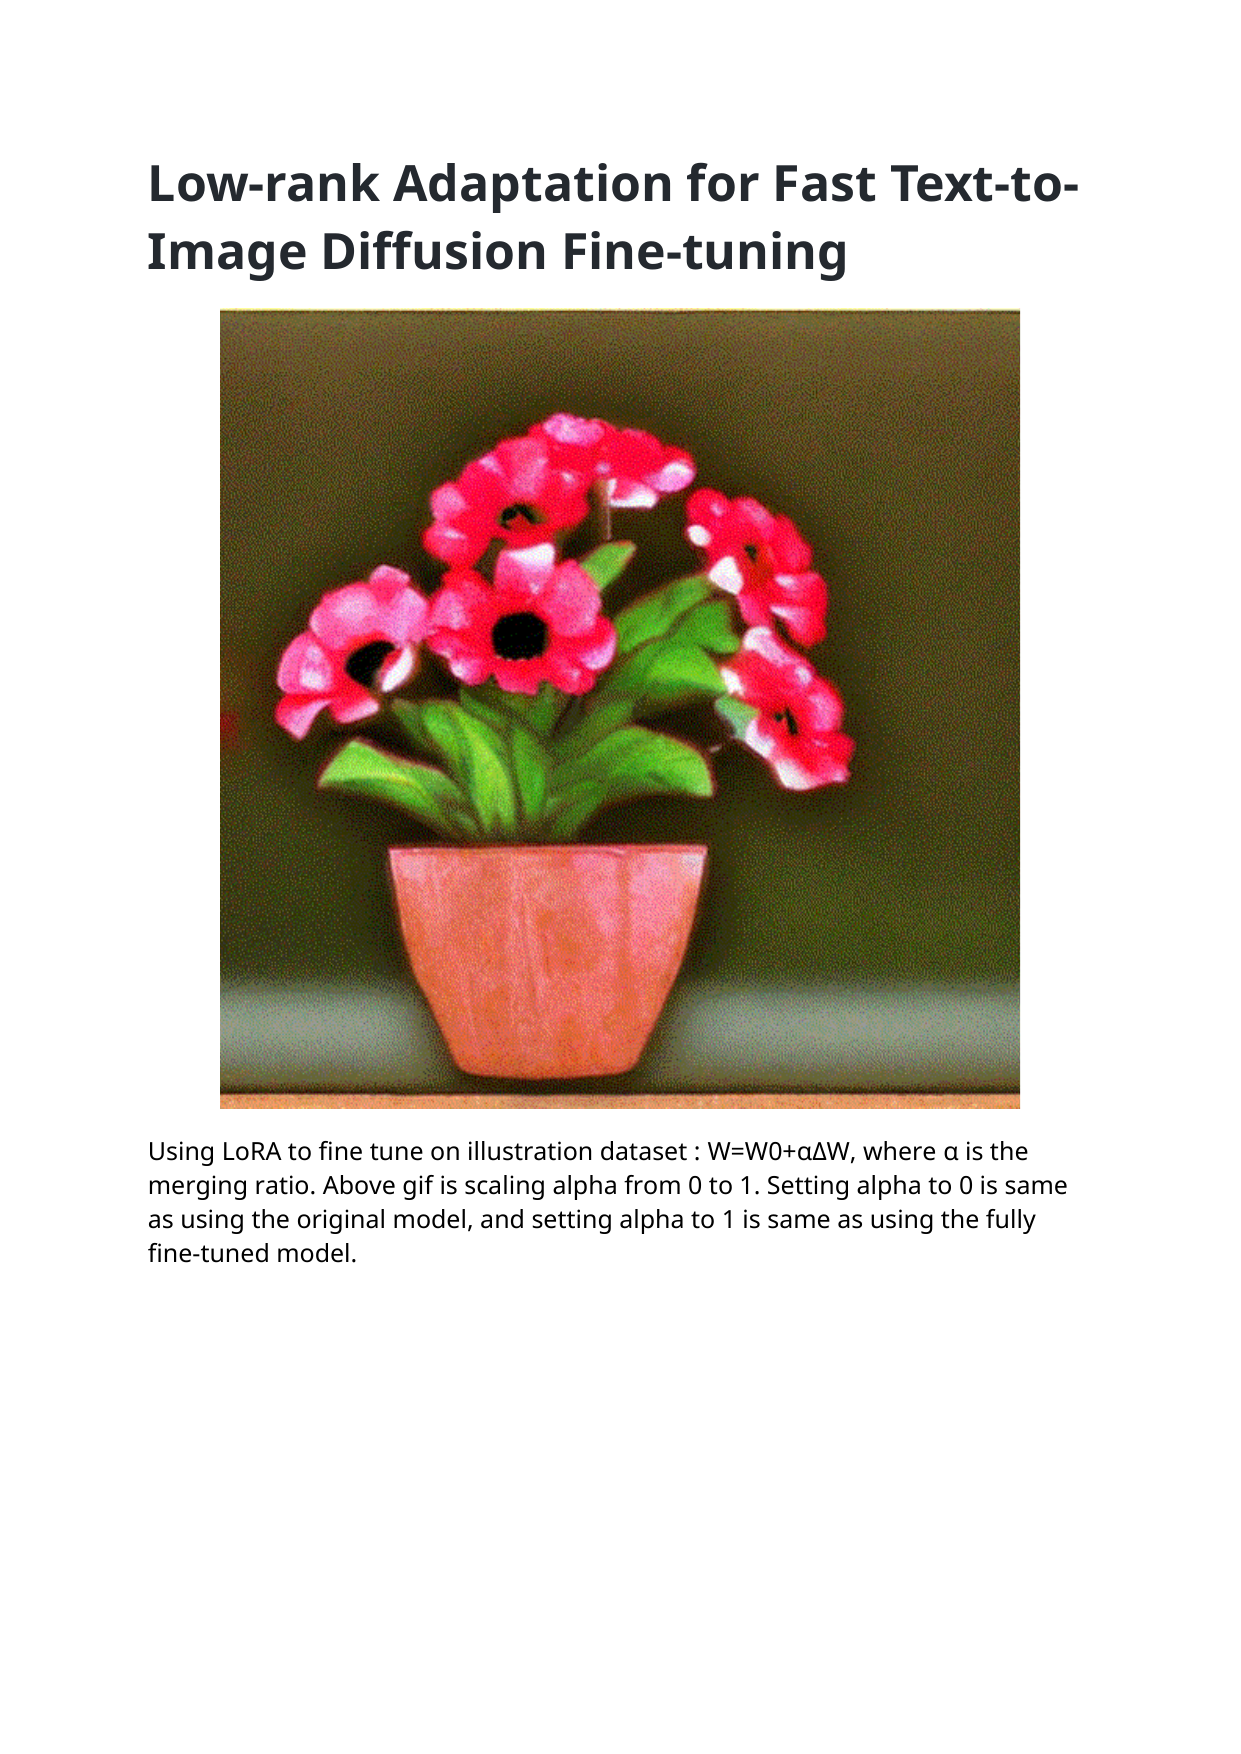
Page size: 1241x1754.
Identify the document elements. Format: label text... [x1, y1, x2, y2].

subtitle Low-rank Adaptation for Fast Text-to-Image Diffusion Fine-tuning [148, 148, 1093, 284]
text Using LoRA to fine tune on illustration dataset : W=W0+αΔW, where α is the merging ratio. Above gif is scaling alpha from 0 to 1. Setting alpha to 0 is same as using the original model, and setting alpha to 1 is same as using the fully fine-tuned model. [148, 1134, 1093, 1270]
